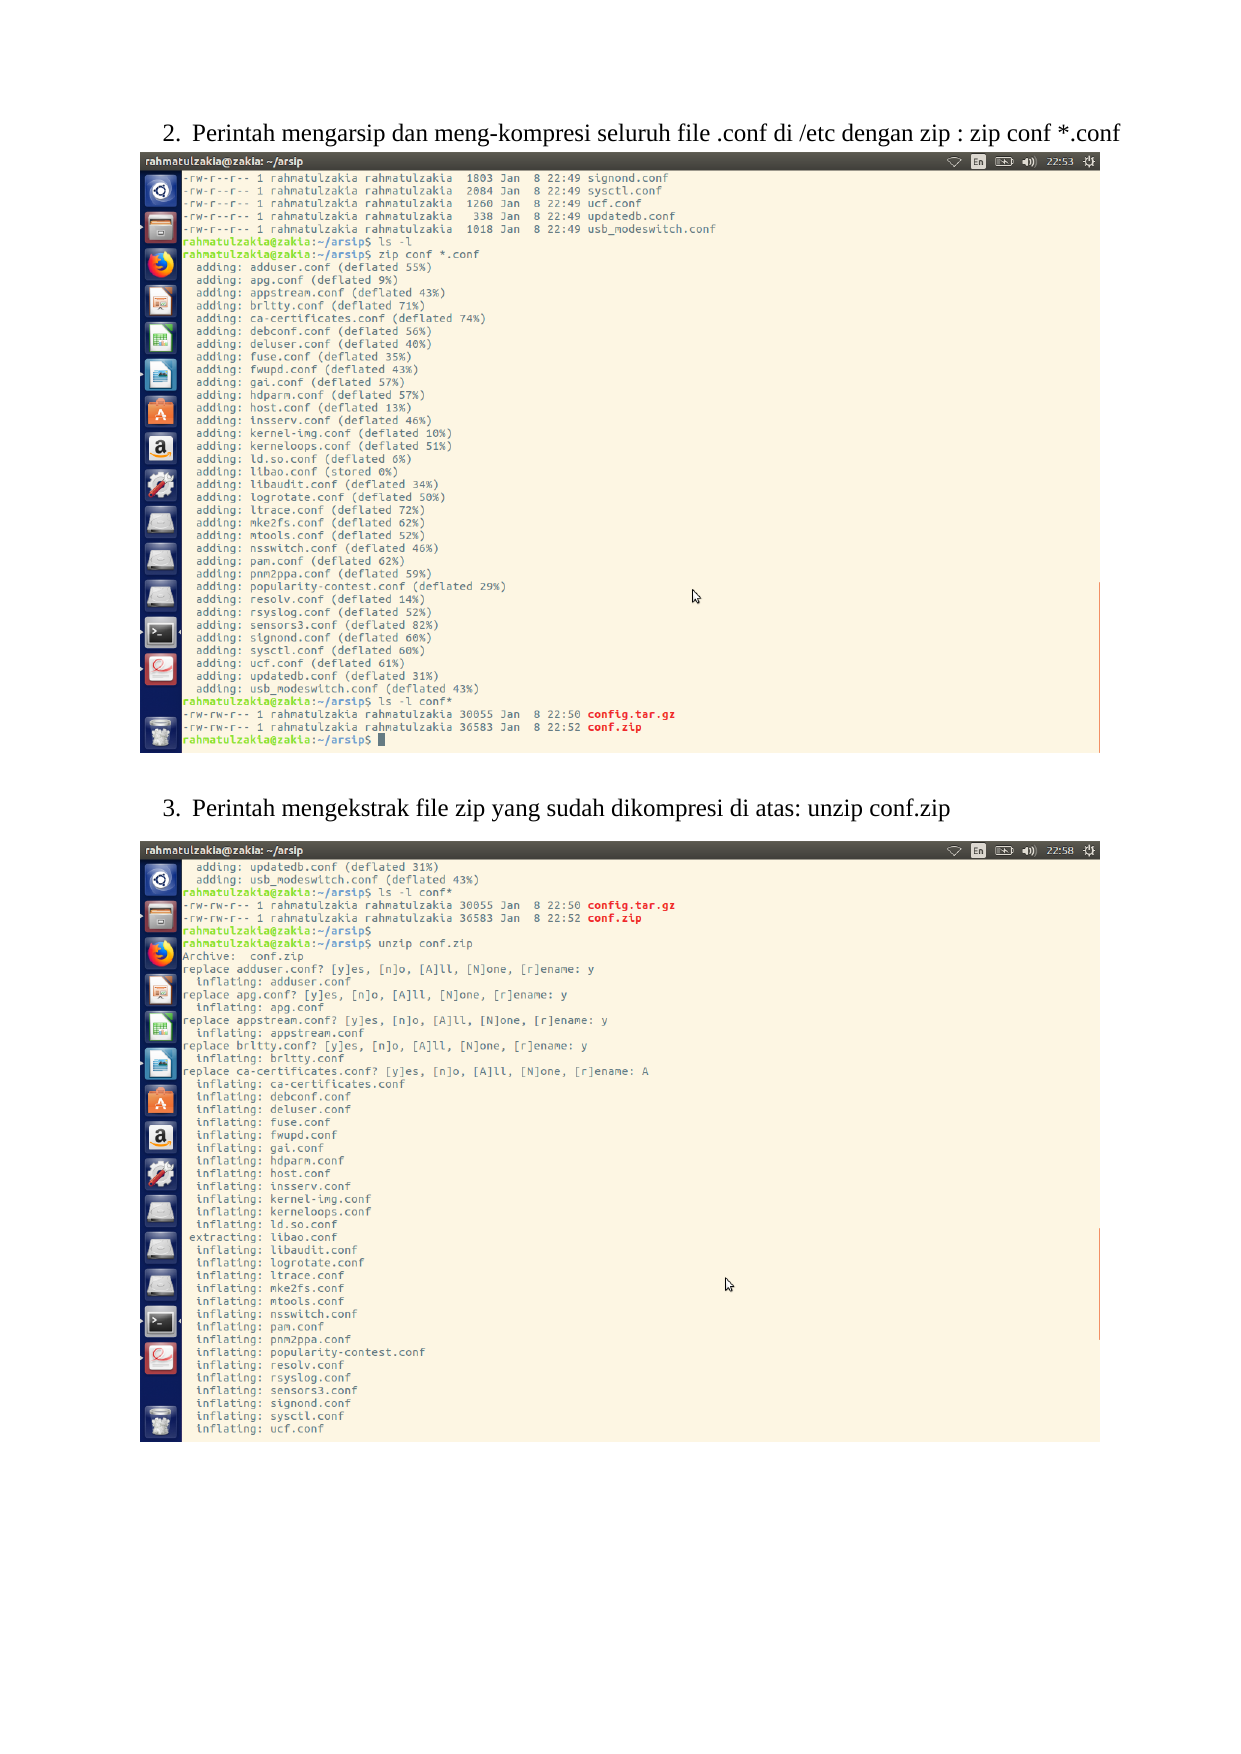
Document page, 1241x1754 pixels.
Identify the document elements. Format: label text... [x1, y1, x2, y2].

list Perintah mengarsip dan meng-kompresi seluruh file .conf di /etc dengan zip : zip conf *.conf [162, 118, 1122, 147]
list Perintah mengekstrak file zip yang sudah dikompresi di atas: unzip conf.zip [162, 793, 1122, 821]
picture [140, 152, 1100, 753]
picture [140, 841, 1100, 1442]
